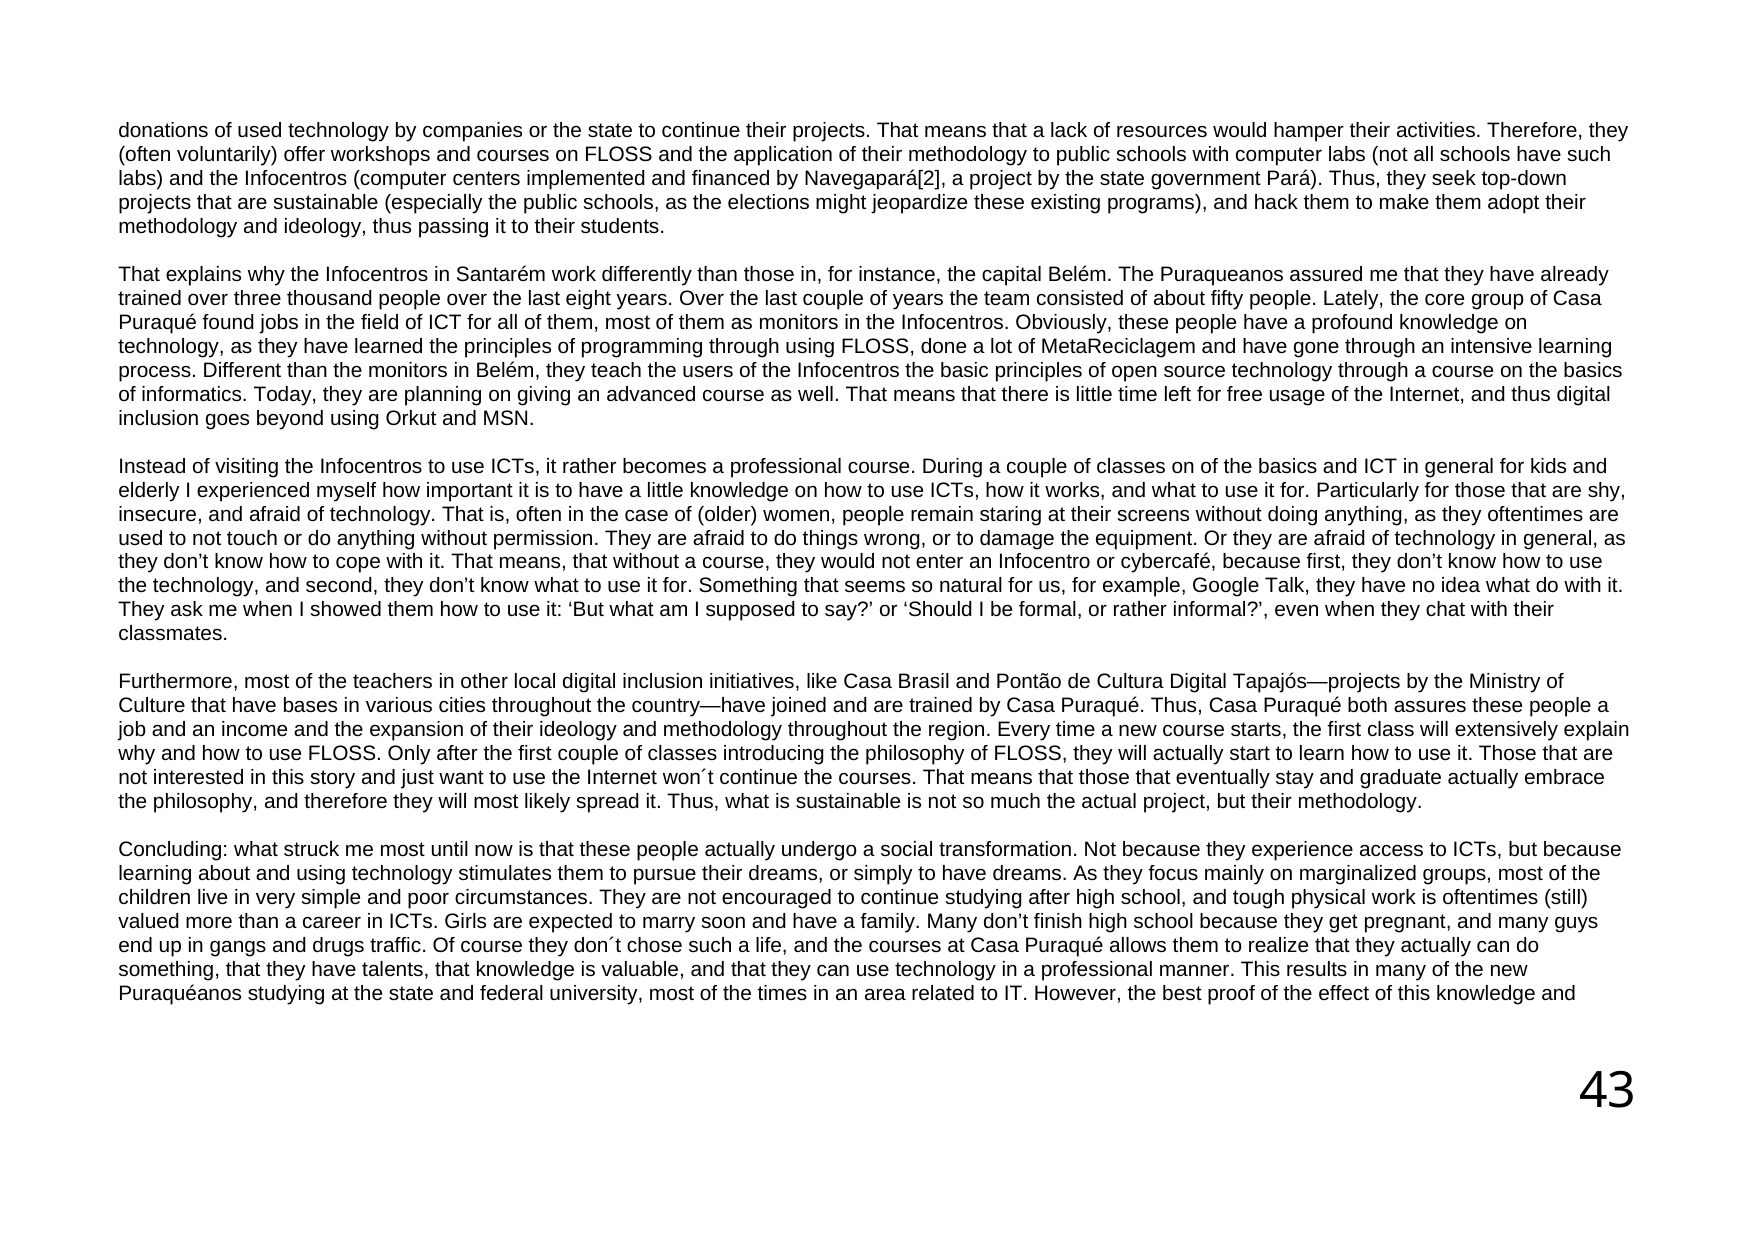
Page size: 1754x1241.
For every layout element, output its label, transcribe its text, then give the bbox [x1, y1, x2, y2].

text donations of used technology by companies or the state to continue their projects. That means that a lack of resources would hamper their activities. Therefore, they (often voluntarily) offer workshops and courses on FLOSS and the application of their methodology to public schools with computer labs (not all schools have such labs) and the Infocentros (computer centers implemented and financed by Navegapará[2], a project by the state government Pará). Thus, they seek top-down projects that are sustainable (especially the public schools, as the elections might jeopardize these existing programs), and hack them to make them adopt their methodology and ideology, thus passing it to their students. [118, 118, 1636, 238]
text Furthermore, most of the teachers in other local digital inclusion initiatives, like Casa Brasil and Pontão de Cultura Digital Tapajós—projects by the Ministry of Culture that have bases in various cities throughout the country—have joined and are trained by Casa Puraqué. Thus, Casa Puraqué both assures these people a job and an income and the expansion of their ideology and methodology throughout the region. Every time a new course starts, the first class will extensively explain why and how to use FLOSS. Only after the first couple of classes introducing the philosophy of FLOSS, they will actually start to learn how to use it. Those that are not interested in this story and just want to use the Internet won´t continue the courses. That means that those that eventually stay and graduate actually embrace the philosophy, and therefore they will most likely spread it. Thus, what is sustainable is not so much the actual project, but their methodology. [118, 669, 1636, 813]
text Concluding: what struck me most until now is that these people actually undergo a social transformation. Not because they experience access to ICTs, but because learning about and using technology stimulates them to pursue their dreams, or simply to have dreams. As they focus mainly on marginalized groups, most of the children live in very simple and poor circumstances. They are not encouraged to continue studying after high school, and tough physical work is oftentimes (still) valued more than a career in ICTs. Girls are expected to marry soon and have a family. Many don’t finish high school because they get pregnant, and many guys end up in gangs and drugs traffic. Of course they don´t chose such a life, and the courses at Casa Puraqué allows them to realize that they actually can do something, that they have talents, that knowledge is valuable, and that they can use technology in a professional manner. This results in many of the new Puraquéanos studying at the state and federal university, most of the times in an area related to IT. However, the best proof of the effect of this knowledge and [118, 837, 1636, 1004]
text Instead of visiting the Infocentros to use ICTs, it rather becomes a professional course. During a couple of classes on of the basics and ICT in general for kids and elderly I experienced myself how important it is to have a little knowledge on how to use ICTs, how it works, and what to use it for. Particularly for those that are shy, insecure, and afraid of technology. That is, often in the case of (older) women, people remain staring at their screens without doing anything, as they oftentimes are used to not touch or do anything without permission. They are afraid to do things wrong, or to damage the equipment. Or they are afraid of technology in general, as they don’t know how to cope with it. That means, that without a course, they would not enter an Infocentro or cybercafé, because first, they don’t know how to use the technology, and second, they don’t know what to use it for. Something that seems so natural for us, for example, Google Talk, they have no idea what do with it. They ask me when I showed them how to use it: ‘But what am I supposed to say?’ or ‘Should I be formal, or rather informal?’, even when they chat with their classmates. [118, 453, 1636, 645]
text That explains why the Infocentros in Santarém work differently than those in, for instance, the capital Belém. The Puraqueanos assured me that they have already trained over three thousand people over the last eight years. Over the last couple of years the team consisted of about fifty people. Lately, the core group of Casa Puraqué found jobs in the field of ICT for all of them, most of them as monitors in the Infocentros. Obviously, these people have a profound knowledge on technology, as they have learned the principles of programming through using FLOSS, done a lot of MetaReciclagem and have gone through an intensive learning process. Different than the monitors in Belém, they teach the users of the Infocentros the basic principles of open source technology through a course on the basics of informatics. Today, they are planning on giving an advanced course as well. That means that there is little time left for free usage of the Internet, and thus digital inclusion goes beyond using Orkut and MSN. [118, 262, 1636, 429]
